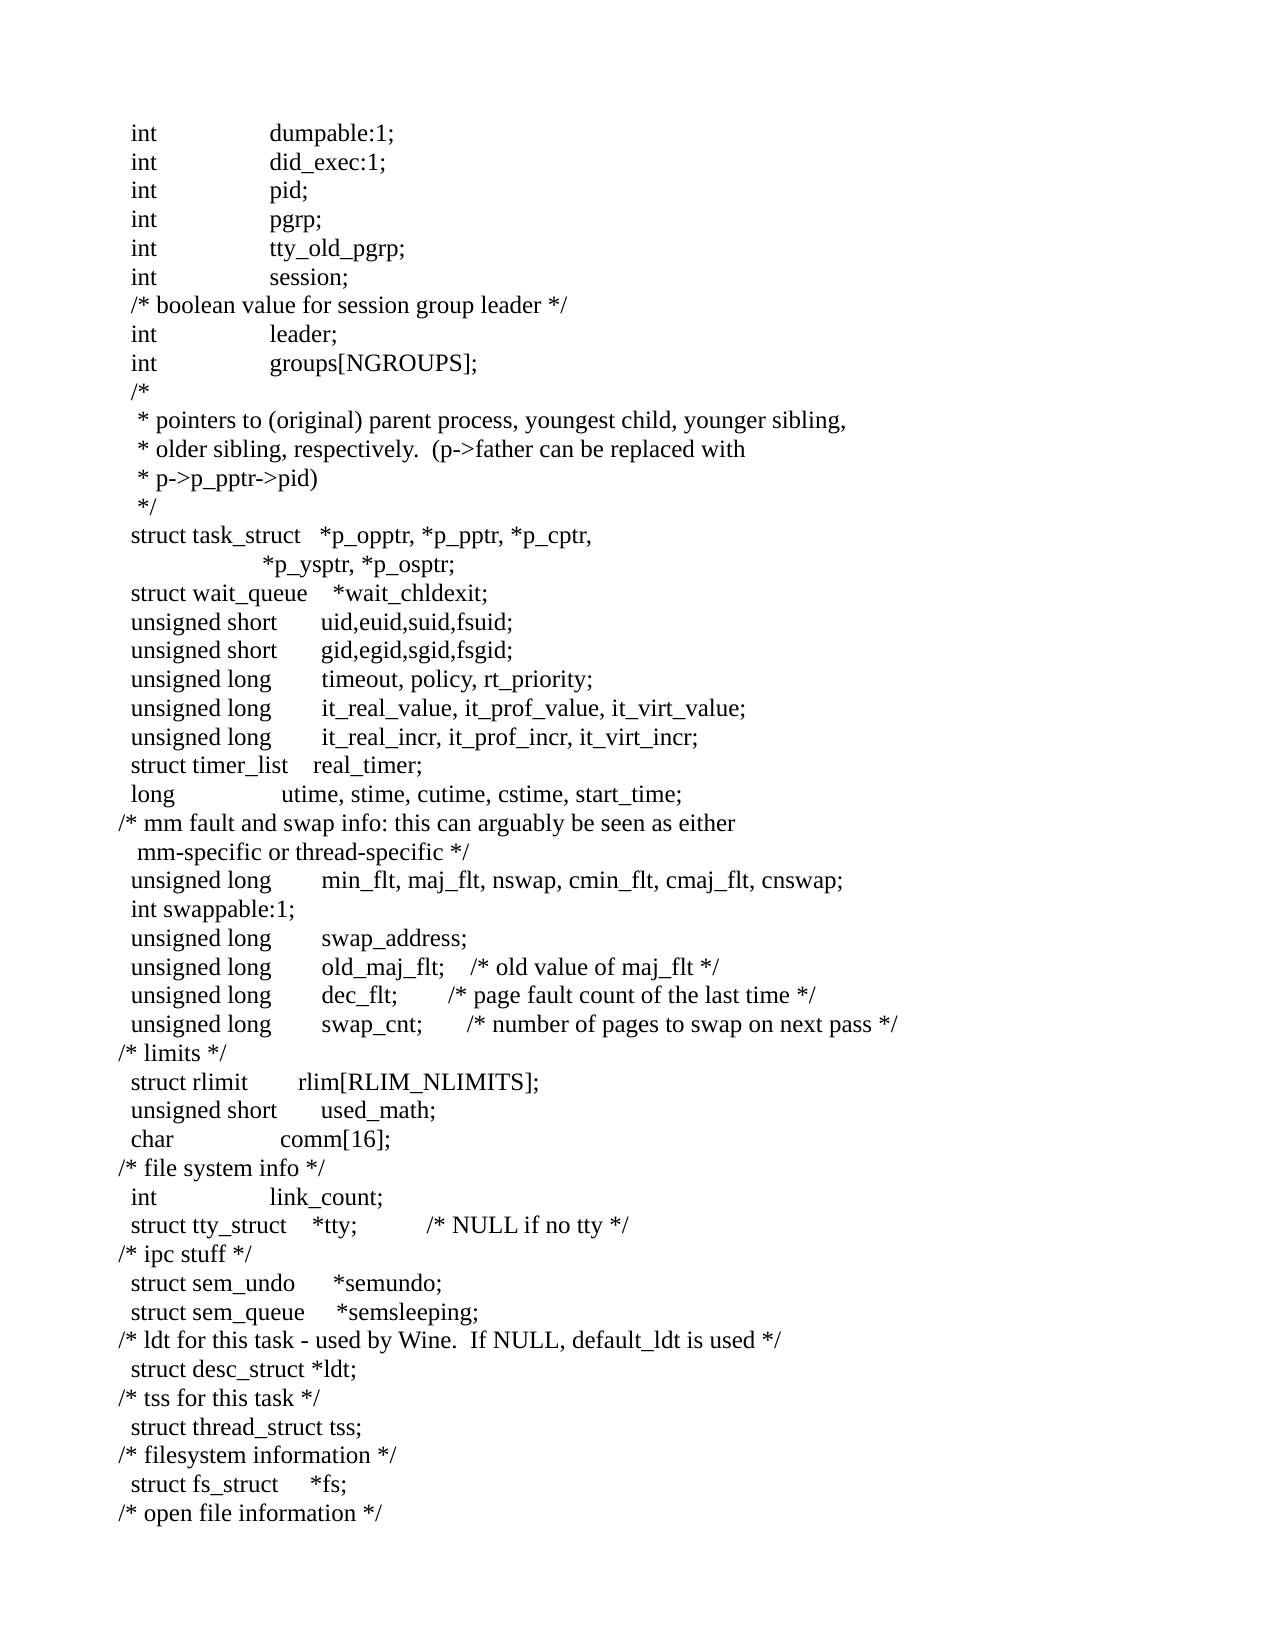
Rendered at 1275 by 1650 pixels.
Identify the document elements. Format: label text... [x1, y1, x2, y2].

text int pid; [118, 176, 1157, 204]
text struct rlimit rlim[RLIM_NLIMITS]; [118, 1067, 1157, 1096]
text */ [118, 492, 1157, 521]
text /* boolean value for session group leader */ [118, 291, 1157, 319]
text struct thread_struct tss; [118, 1412, 1157, 1441]
text *p_ysptr, *p_osptr; [118, 549, 1157, 578]
text struct wait_queue *wait_chldexit; [118, 578, 1157, 607]
text /* mm fault and swap info: this can arguably be seen as either [118, 808, 1157, 837]
text /* tss for this task */ [118, 1383, 1157, 1412]
text unsigned short gid,egid,sgid,fsgid; [118, 636, 1157, 664]
text /* file system info */ [118, 1153, 1157, 1182]
text * older sibling, respectively. (p->father can be replaced with [118, 434, 1157, 463]
text struct desc_struct *ldt; [118, 1354, 1157, 1383]
text int tty_old_pgrp; [118, 233, 1157, 262]
text unsigned long old_maj_flt; /* old value of maj_flt */ [118, 952, 1157, 981]
text /* ipc stuff */ [118, 1239, 1157, 1268]
text int did_exec:1; [118, 147, 1157, 176]
text int link_count; [118, 1182, 1157, 1211]
text unsigned long it_real_incr, it_prof_incr, it_virt_incr; [118, 722, 1157, 751]
text unsigned long min_flt, maj_flt, nswap, cmin_flt, cmaj_flt, cnswap; [118, 866, 1157, 894]
text struct sem_undo *semundo; [118, 1268, 1157, 1297]
text int pgrp; [118, 204, 1157, 233]
text * p->p_pptr->pid) [118, 463, 1157, 492]
text unsigned long swap_cnt; /* number of pages to swap on next pass */ [118, 1009, 1157, 1038]
text /* filesystem information */ [118, 1441, 1157, 1469]
text struct task_struct *p_opptr, *p_pptr, *p_cptr, [118, 521, 1157, 549]
text struct timer_list real_timer; [118, 751, 1157, 779]
text char comm[16]; [118, 1124, 1157, 1153]
text mm-specific or thread-specific */ [118, 837, 1157, 866]
text struct sem_queue *semsleeping; [118, 1297, 1157, 1326]
text int session; [118, 262, 1157, 291]
text /* ldt for this task - used by Wine. If NULL, default_ldt is used */ [118, 1326, 1157, 1354]
text long utime, stime, cutime, cstime, start_time; [118, 779, 1157, 808]
text int groups[NGROUPS]; [118, 348, 1157, 377]
text unsigned short used_math; [118, 1096, 1157, 1124]
text int swappable:1; [118, 894, 1157, 923]
text unsigned long timeout, policy, rt_priority; [118, 664, 1157, 693]
text /* open file information */ [118, 1498, 1157, 1527]
text unsigned long swap_address; [118, 923, 1157, 952]
text unsigned long it_real_value, it_prof_value, it_virt_value; [118, 693, 1157, 722]
text * pointers to (original) parent process, youngest child, younger sibling, [118, 406, 1157, 434]
text unsigned short uid,euid,suid,fsuid; [118, 607, 1157, 636]
text struct fs_struct *fs; [118, 1469, 1157, 1498]
text int dumpable:1; [118, 118, 1157, 147]
text unsigned long dec_flt; /* page fault count of the last time */ [118, 981, 1157, 1009]
text int leader; [118, 319, 1157, 348]
text /* limits */ [118, 1038, 1157, 1067]
text /* [118, 377, 1157, 406]
text struct tty_struct *tty; /* NULL if no tty */ [118, 1211, 1157, 1239]
